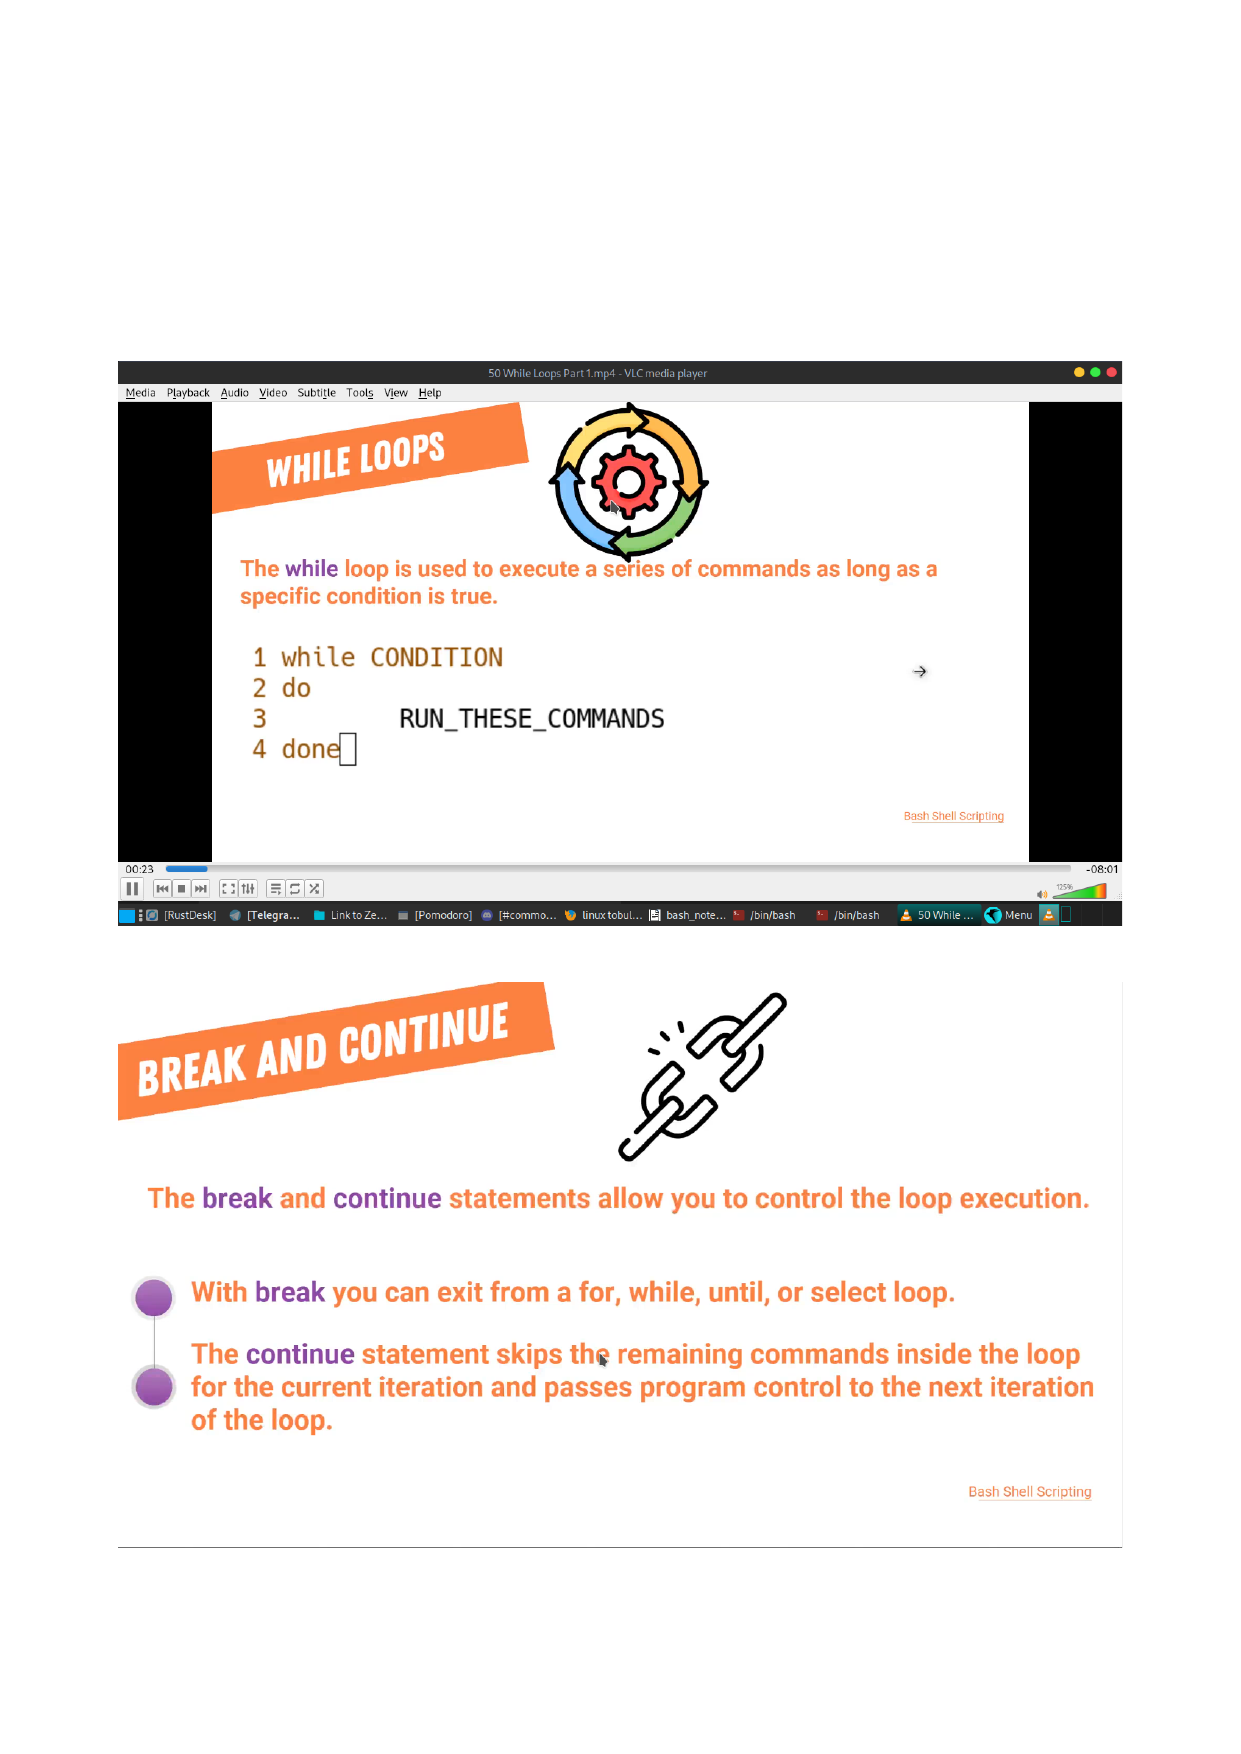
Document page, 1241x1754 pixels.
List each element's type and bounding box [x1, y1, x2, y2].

picture [118, 982, 1123, 1548]
picture [118, 361, 1123, 926]
